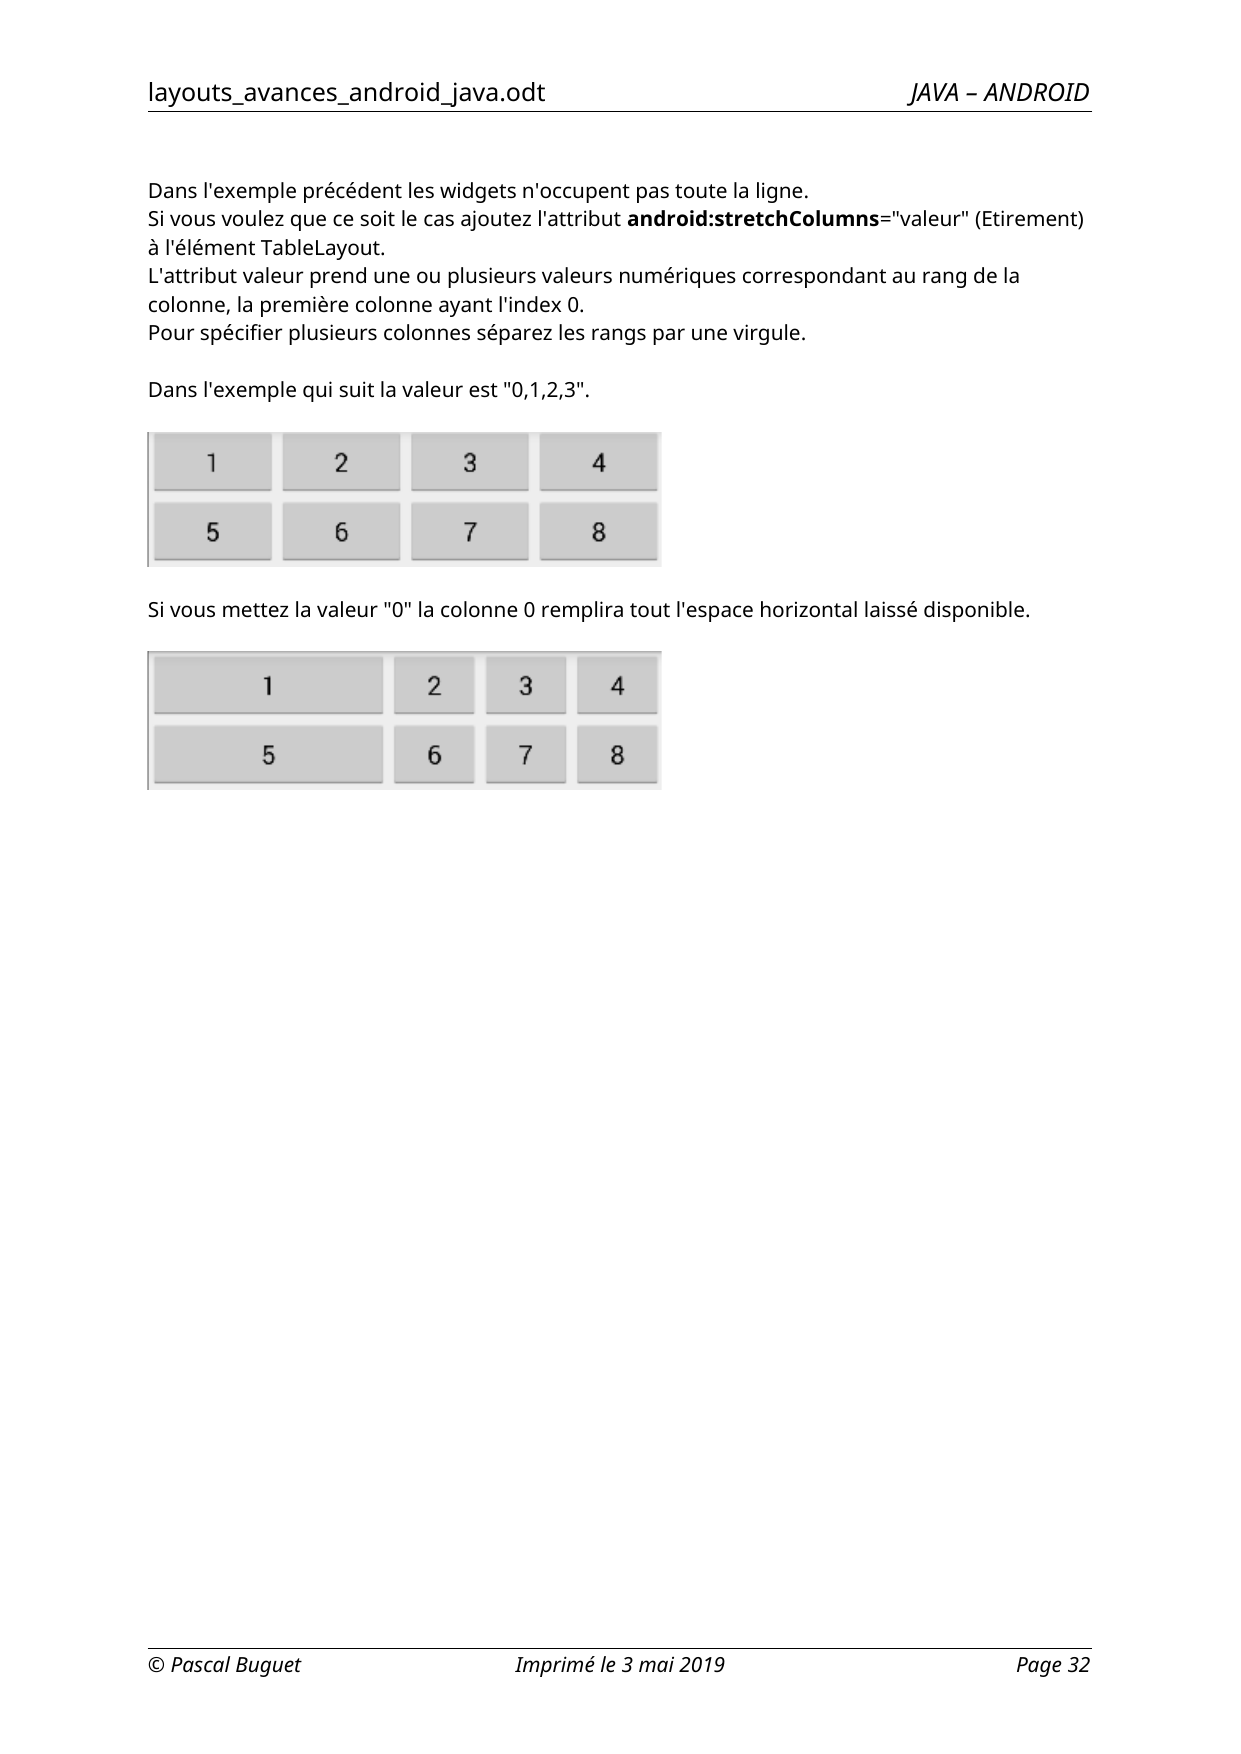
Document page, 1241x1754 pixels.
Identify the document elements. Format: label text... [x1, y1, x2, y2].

text Pour spécifier plusieurs colonnes séparez les rangs par une virgule. [148, 318, 1092, 347]
text Dans l'exemple qui suit la valeur est "0,1,2,3". [148, 375, 1092, 404]
text L'attribut valeur prend une ou plusieurs valeurs numériques correspondant au rang de la colonne, la première colonne ayant l'index 0. [148, 261, 1092, 318]
picture [147, 432, 662, 567]
picture [147, 651, 662, 790]
text Si vous voulez que ce soit le cas ajoutez l'attribut android:stretchColumns="valeur" (Etirement) à l'élément TableLayout. [148, 204, 1092, 261]
text Si vous mettez la valeur "0" la colonne 0 remplira tout l'espace horizontal laissé disponible. [148, 595, 1092, 623]
text Dans l'exemple précédent les widgets n'occupent pas toute la ligne. [148, 176, 1092, 204]
